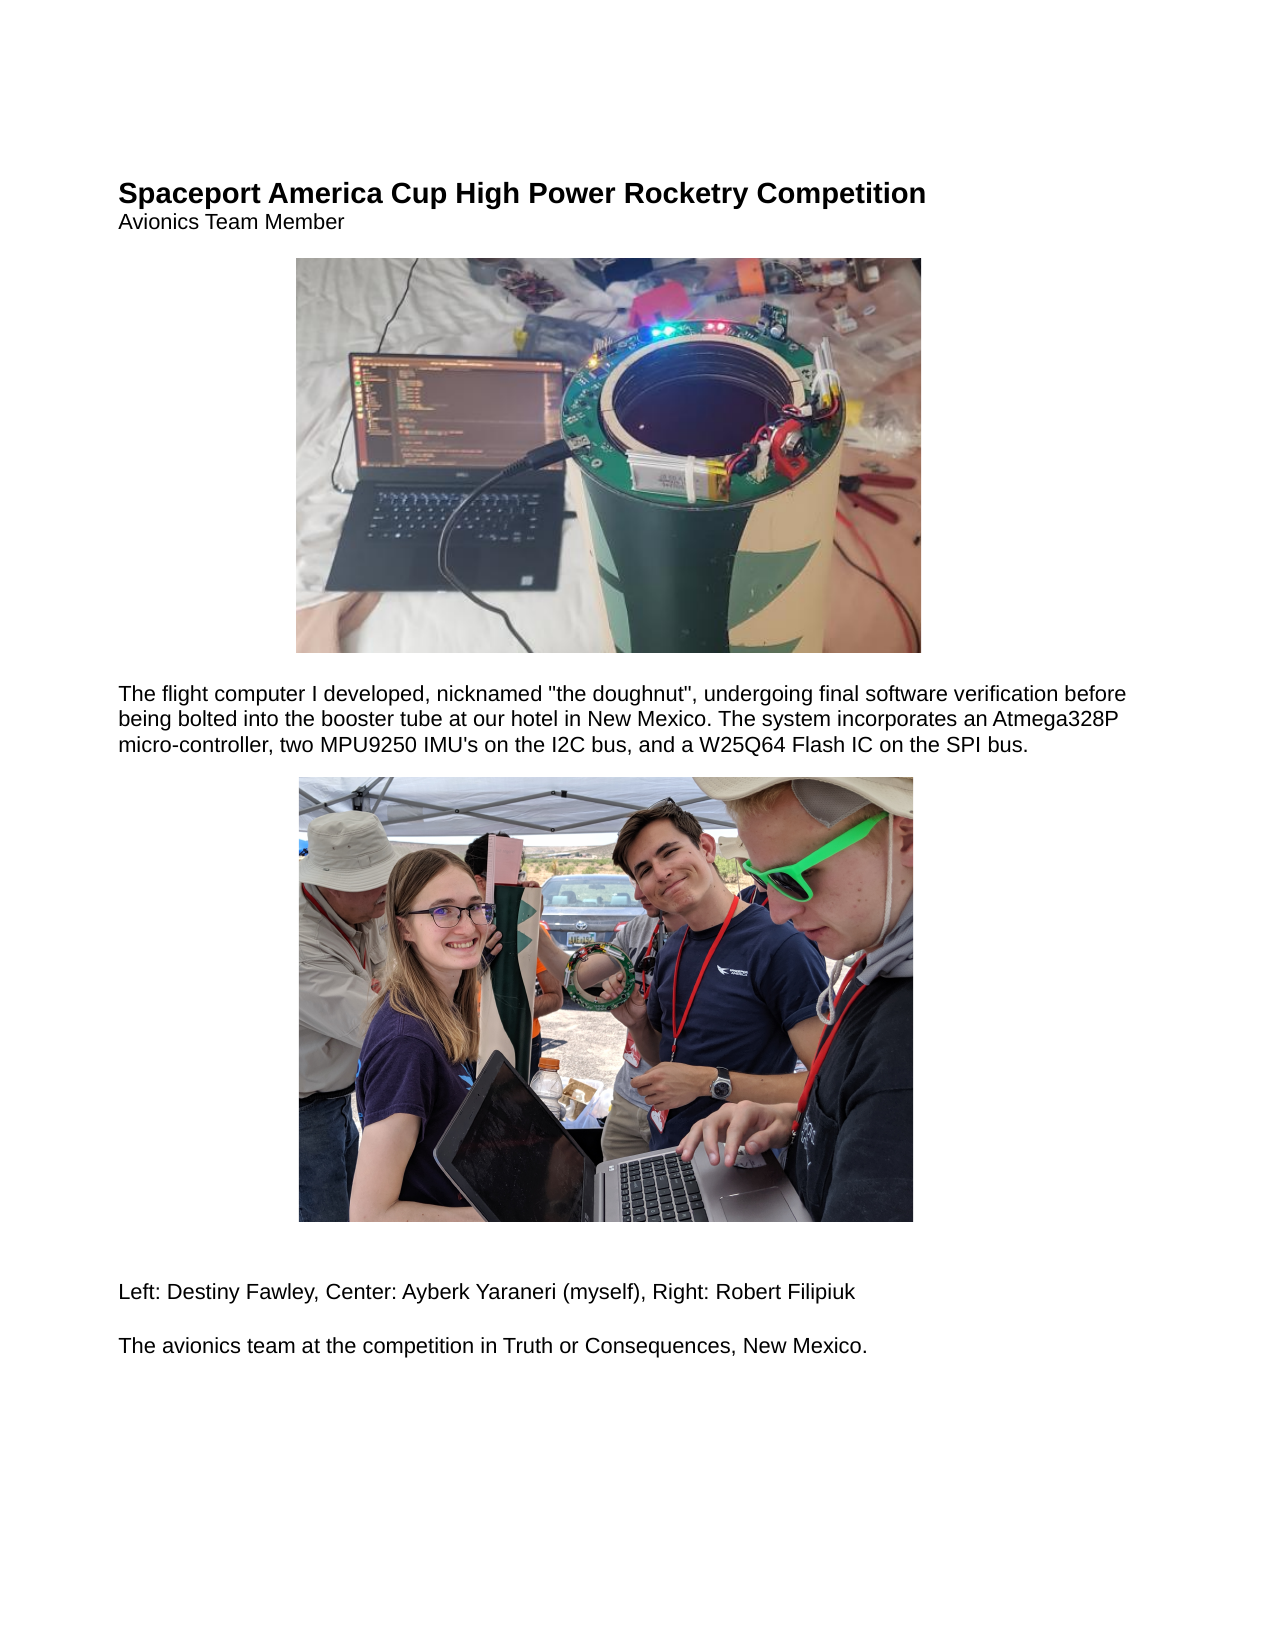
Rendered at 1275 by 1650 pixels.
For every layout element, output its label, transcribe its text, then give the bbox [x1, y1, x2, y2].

text The flight computer I developed, nicknamed "the doughnut", undergoing final software verification before being bolted into the booster tube at our hotel in New Mexico. The system incorporates an Atmega328P micro-controller, two MPU9250 IMU's on the I2C bus, and a W25Q64 Flash IC on the SPI bus. [118, 681, 1157, 757]
text Left: Destiny Fawley, Center: Ayberk Yaraneri (myself), Right: Robert Filipiuk [118, 1279, 1157, 1304]
text Avionics Team Member [118, 209, 1157, 234]
text Spaceport America Cup High Power Rocketry Competition [118, 176, 1157, 209]
picture [296, 258, 922, 653]
text The avionics team at the competition in Truth or Consequences, New Mexico. [118, 1333, 1157, 1358]
